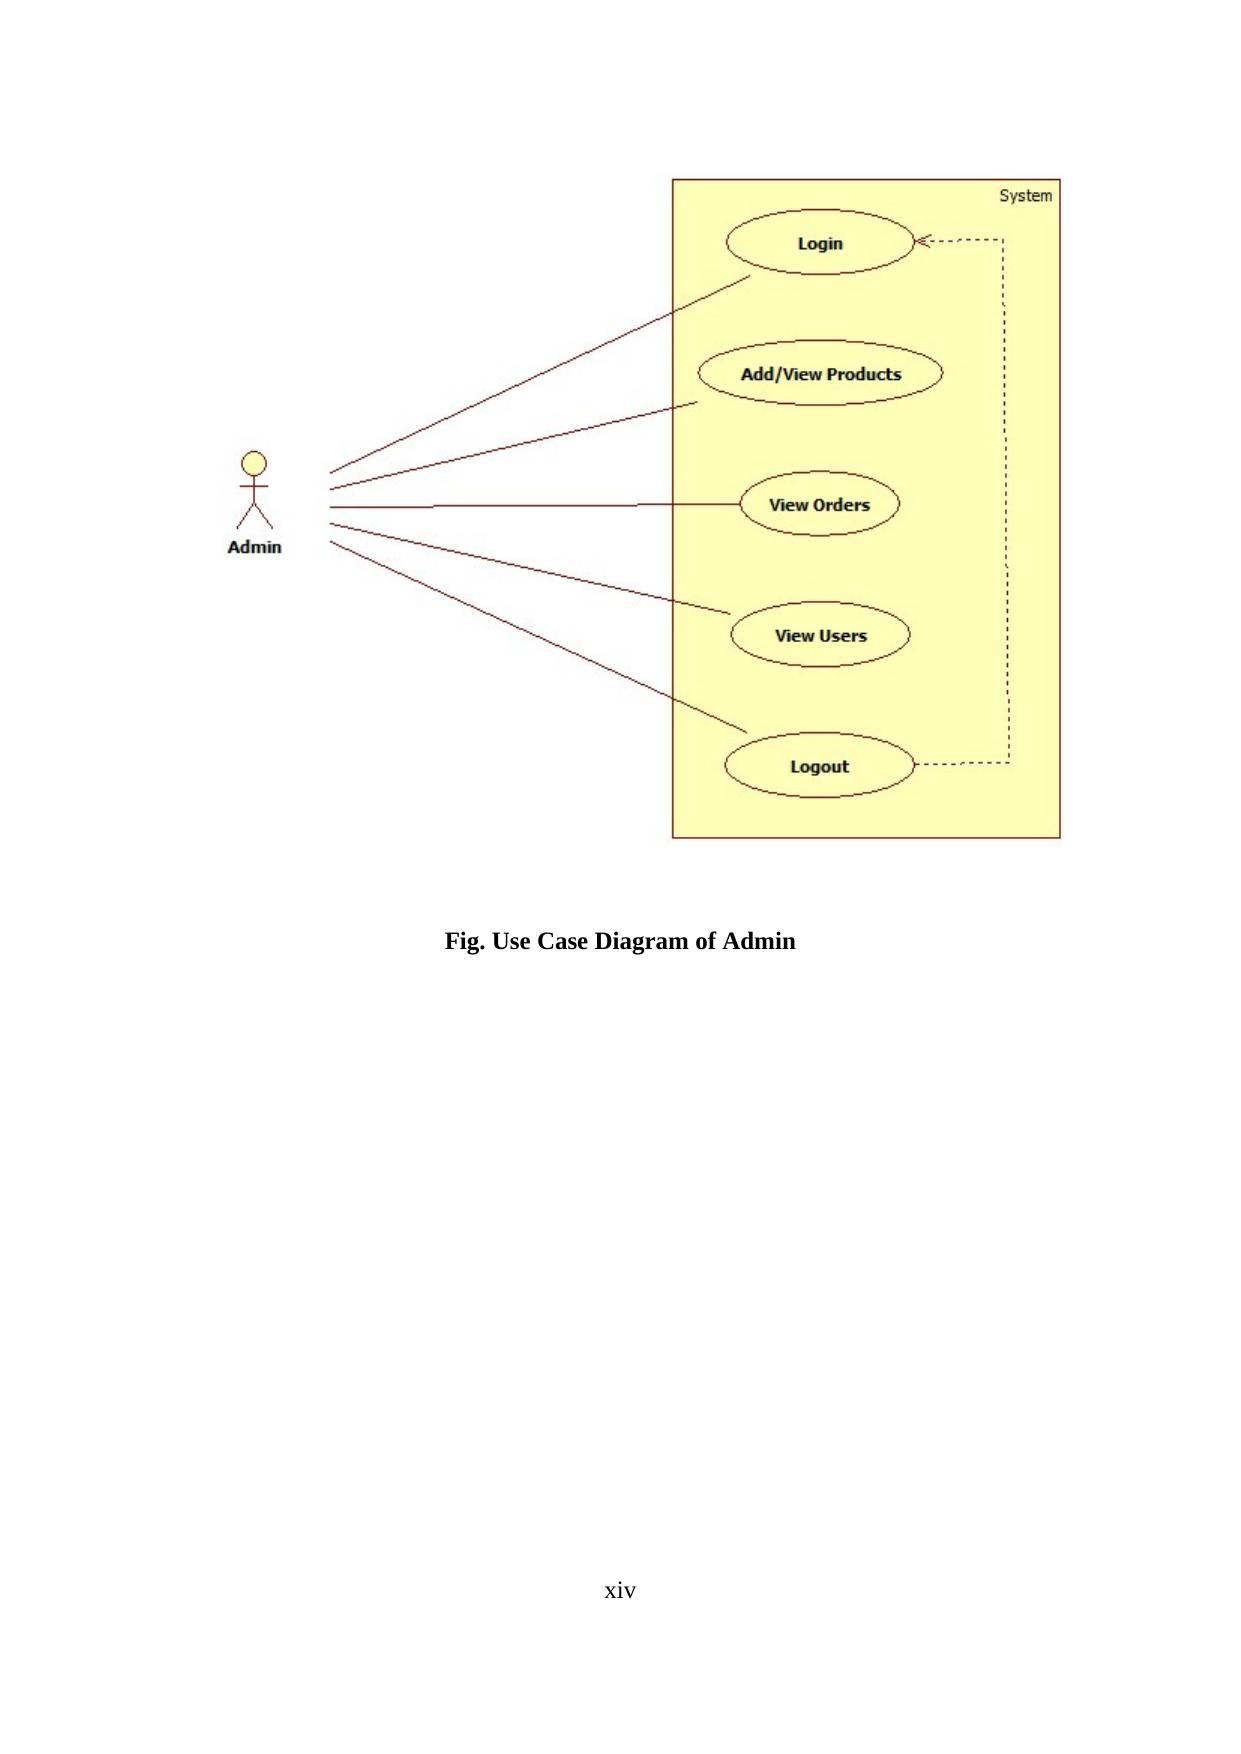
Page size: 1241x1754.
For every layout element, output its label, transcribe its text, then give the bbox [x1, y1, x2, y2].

text Fig. Use Case Diagram of Admin [150, 926, 1090, 954]
picture [150, 150, 1091, 869]
